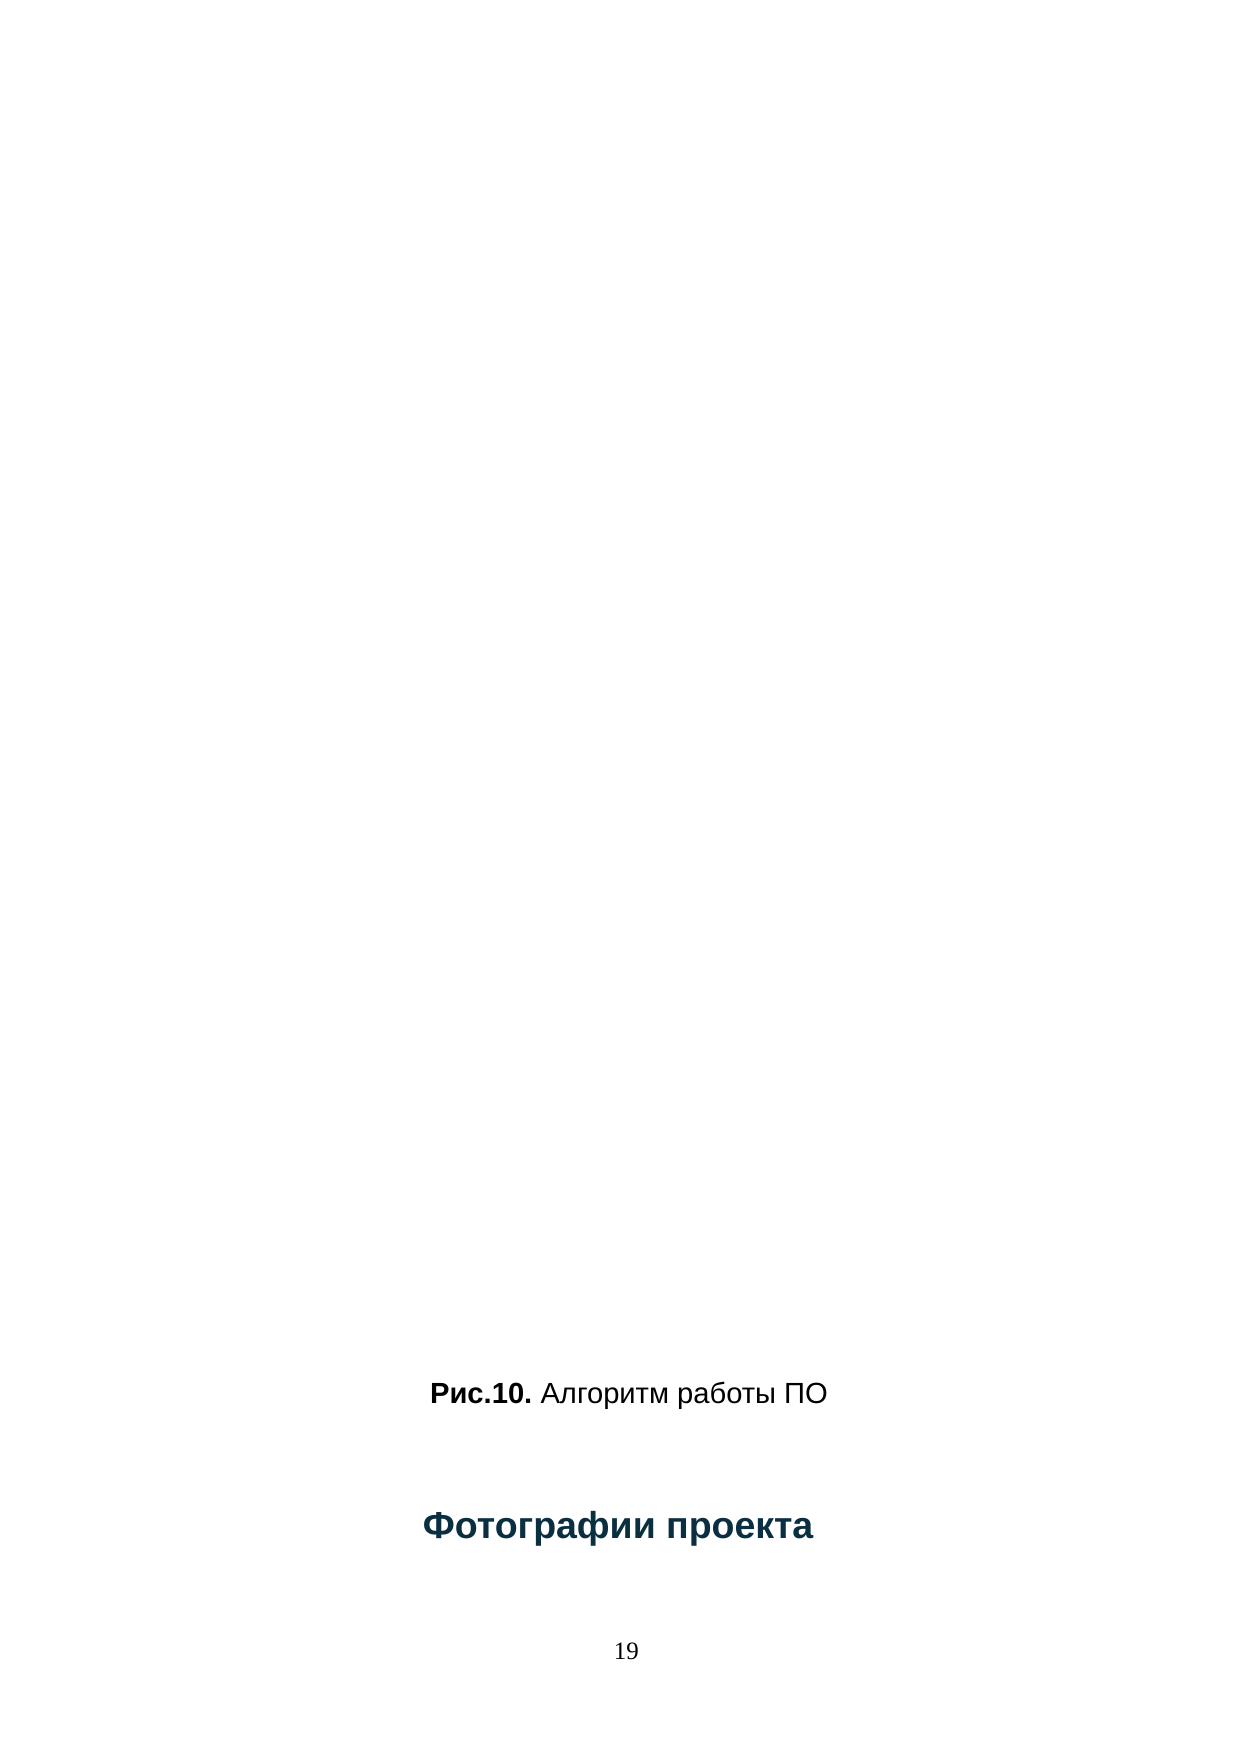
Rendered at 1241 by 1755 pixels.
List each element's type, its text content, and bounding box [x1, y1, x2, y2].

text Рис.10. Алгоритм работы ПО [136, 1377, 1122, 1410]
text Фотографии проекта [210, 1503, 871, 1547]
